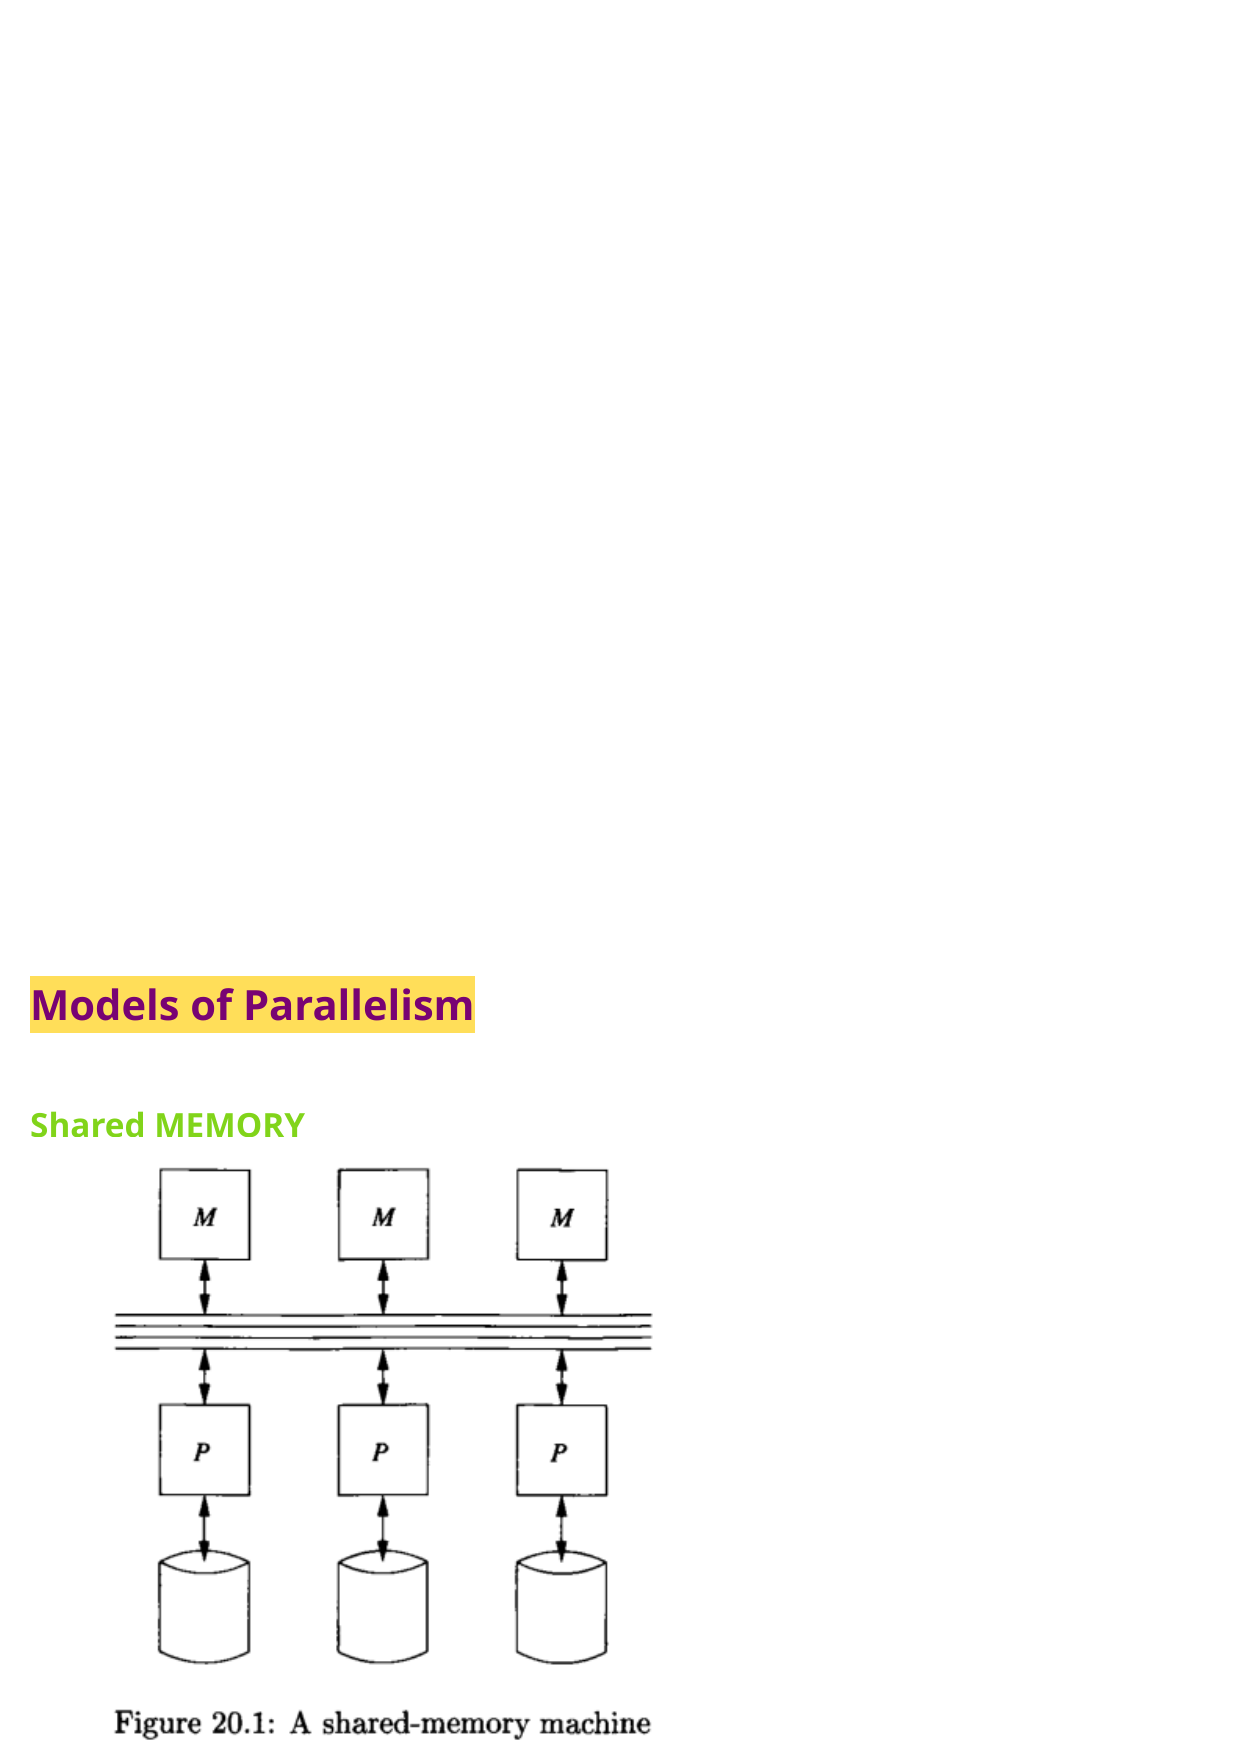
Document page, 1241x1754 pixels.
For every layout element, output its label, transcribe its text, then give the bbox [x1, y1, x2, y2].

subtitle Models of Parallelism [30, 976, 1211, 1033]
picture [33, 1137, 739, 1754]
subtitle Shared MEMORY [30, 1101, 1211, 1147]
